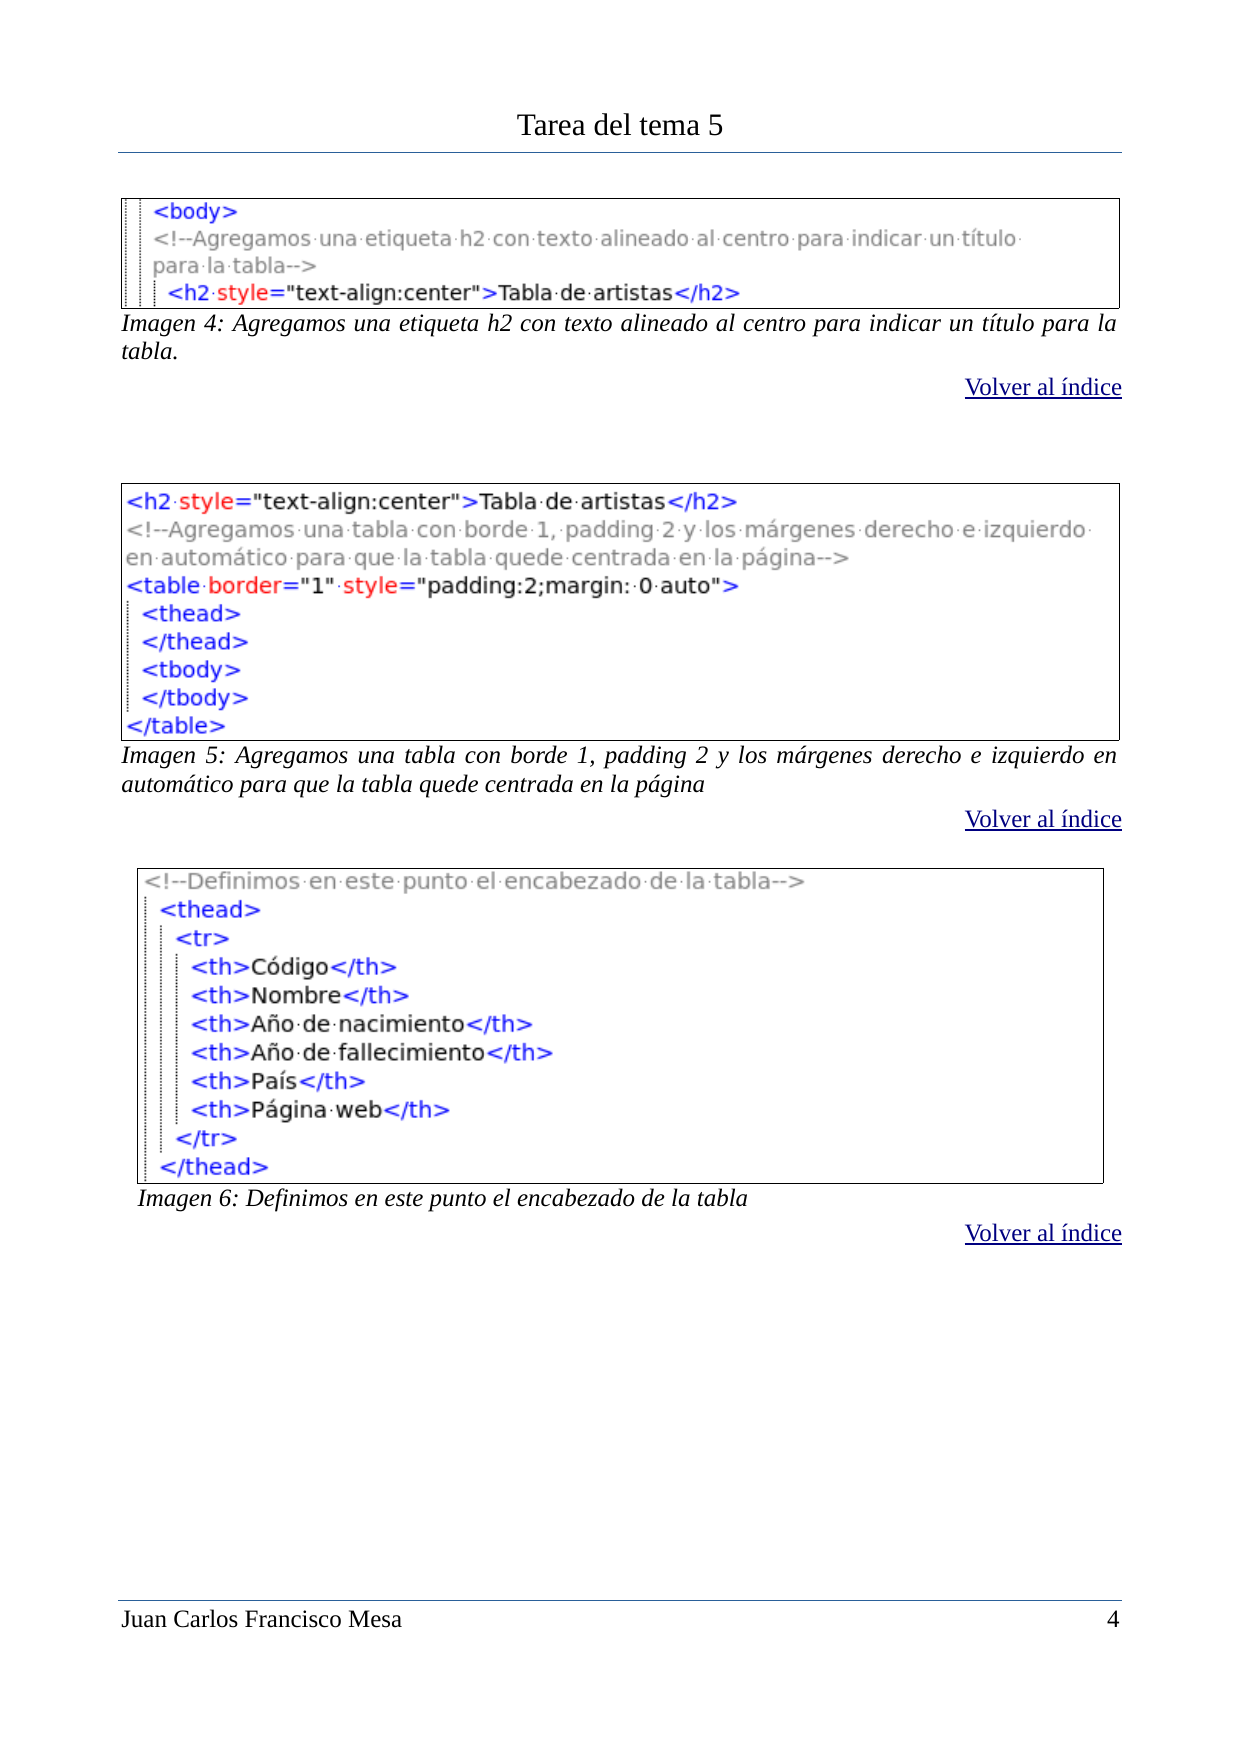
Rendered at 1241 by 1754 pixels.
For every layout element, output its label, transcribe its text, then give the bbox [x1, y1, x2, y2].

picture [138, 869, 1103, 1183]
text Imagen 6: Definimos en este punto el encabezado de la tabla [137, 1184, 1103, 1211]
picture [122, 199, 1119, 308]
text Volver al índice [118, 183, 1122, 401]
picture [122, 484, 1119, 740]
text Imagen 5: Agregamos una tabla con borde 1, padding 2 y los márgenes derecho e izquierdo en automático para que la tabla quede centrada en la página [121, 741, 1119, 797]
text Volver al índice [118, 852, 1122, 1247]
text Volver al índice [118, 468, 1122, 833]
text Imagen 4: Agregamos una etiqueta h2 con texto alineado al centro para indicar un título para la tabla. [121, 309, 1119, 365]
